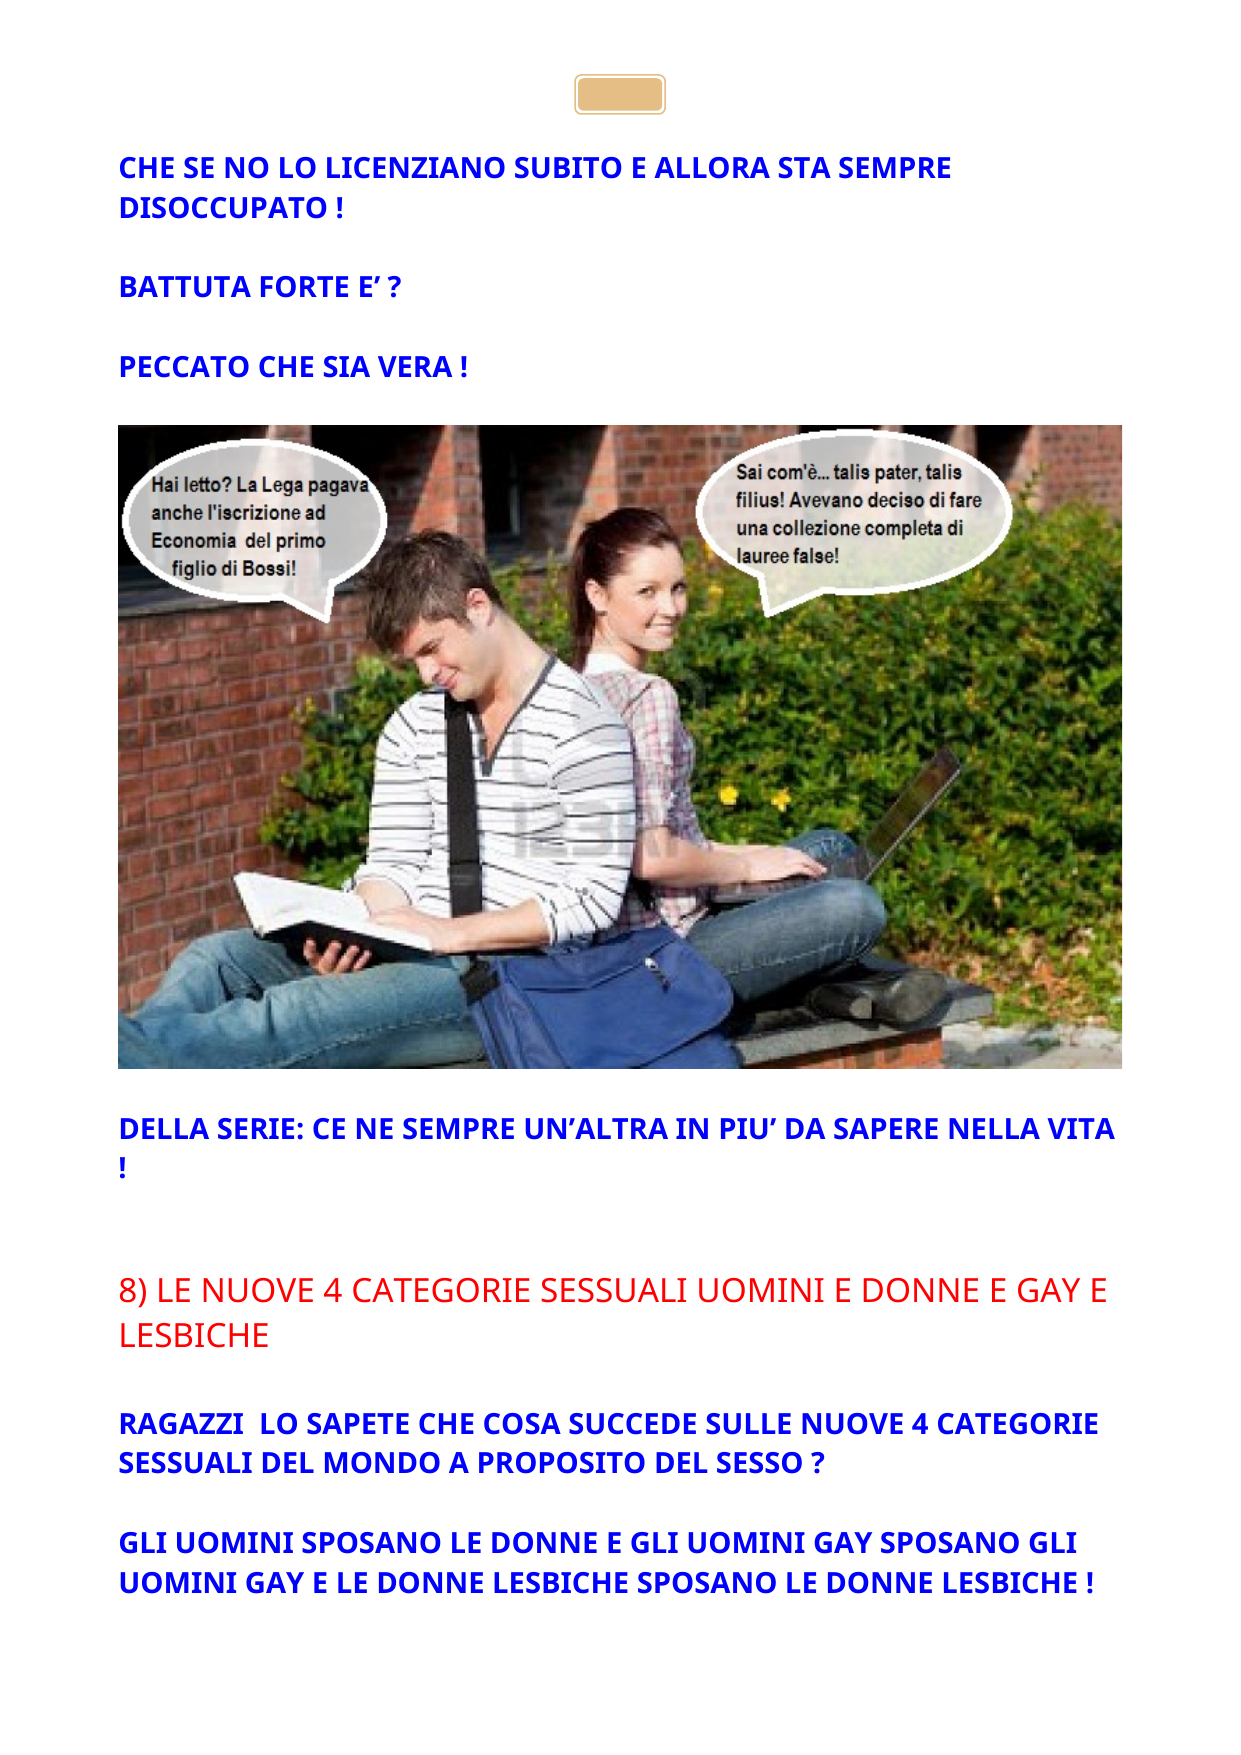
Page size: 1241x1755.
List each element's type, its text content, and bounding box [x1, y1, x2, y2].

text 8) LE NUOVE 4 CATEGORIE SESSUALI UOMINI E DONNE E GAY E LESBICHE [118, 1267, 1122, 1358]
text RAGAZZI LO SAPETE CHE COSA SUCCEDE SULLE NUOVE 4 CATEGORIE SESSUALI DEL MONDO A PROPOSITO DEL SESSO ? [118, 1403, 1122, 1482]
text CHE SE NO LO LICENZIANO SUBITO E ALLORA STA SEMPRE DISOCCUPATO ! [118, 148, 1122, 227]
text GLI UOMINI SPOSANO LE DONNE E GLI UOMINI GAY SPOSANO GLI UOMINI GAY E LE DONNE LESBICHE SPOSANO LE DONNE LESBICHE ! [118, 1522, 1122, 1602]
text BATTUTA FORTE E’ ? [118, 267, 1122, 306]
text PECCATO CHE SIA VERA ! [118, 346, 1122, 386]
text DELLA SERIE: CE NE SEMPRE UN’ALTRA IN PIU’ DA SAPERE NELLA VITA ! [118, 1108, 1122, 1227]
